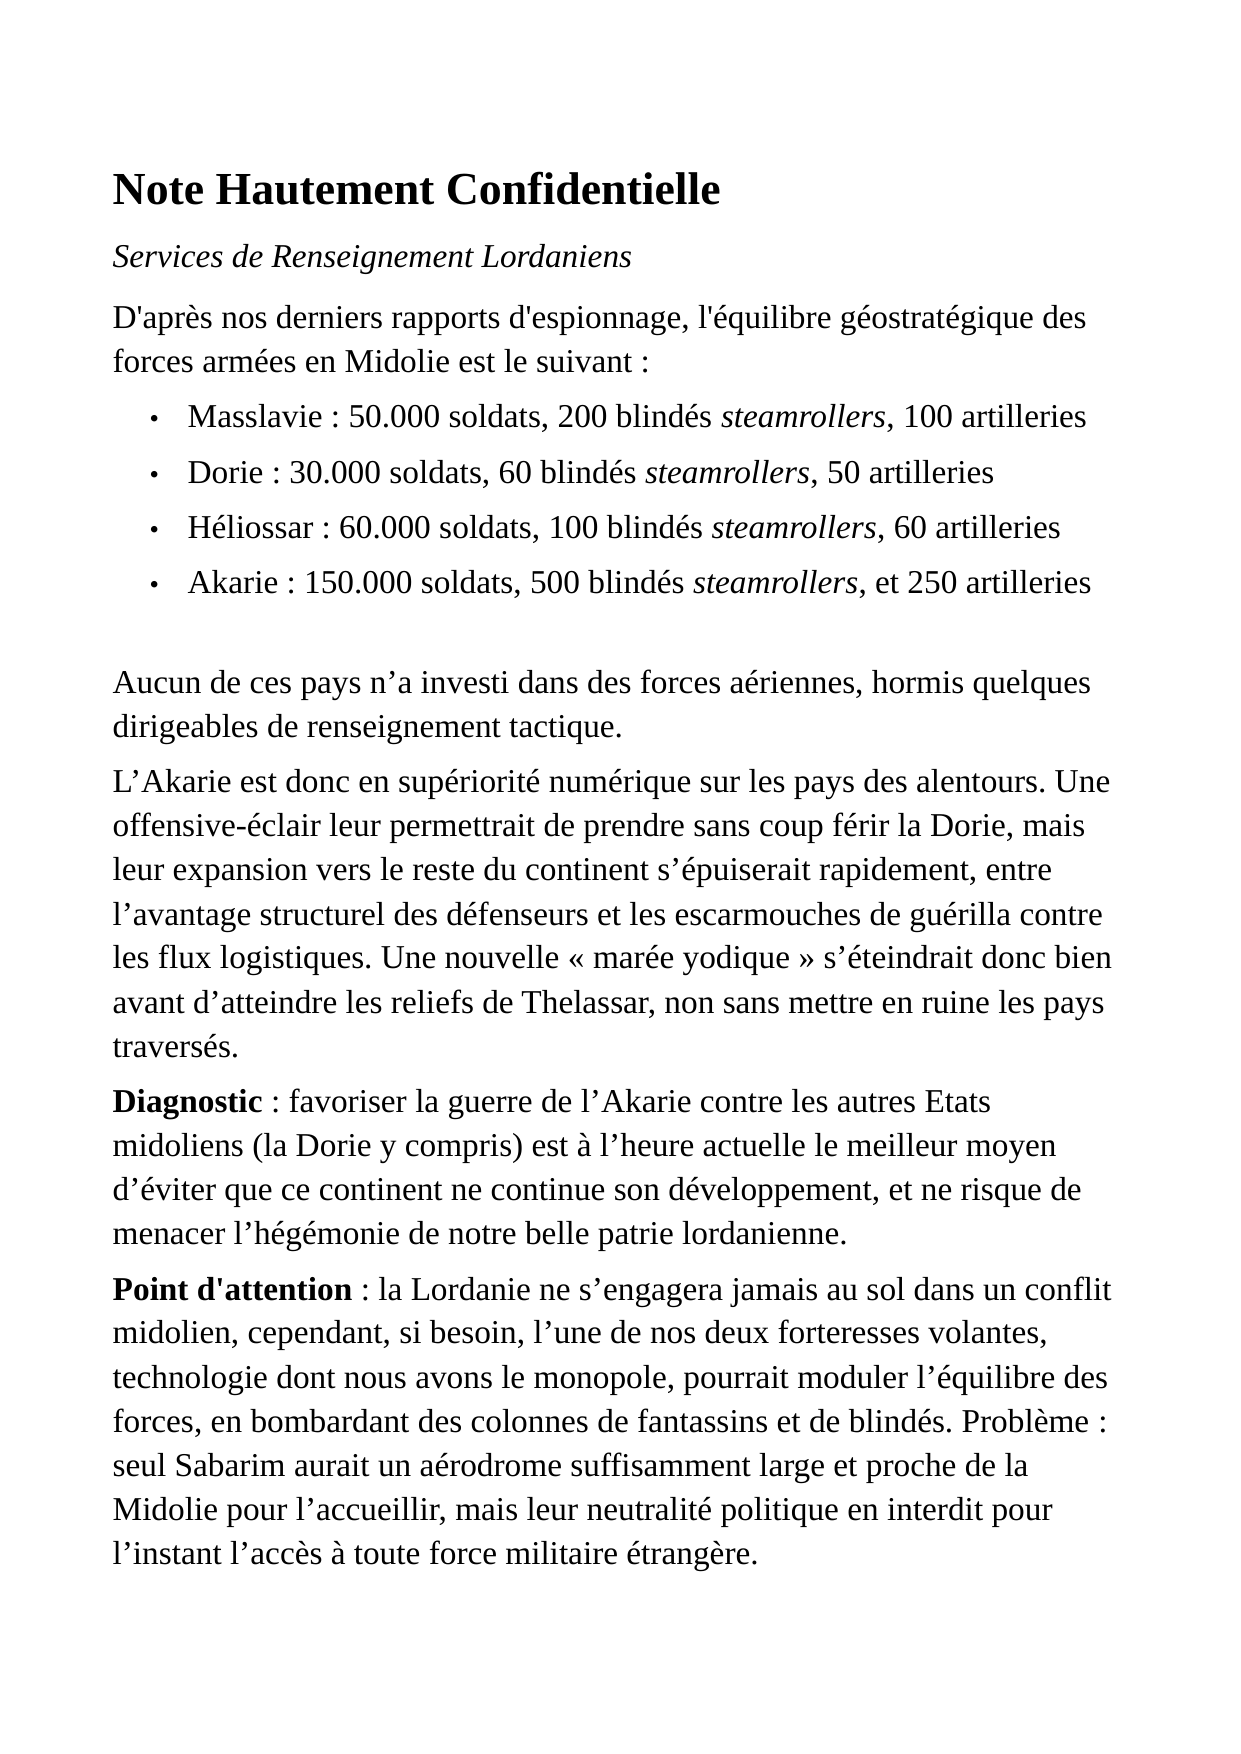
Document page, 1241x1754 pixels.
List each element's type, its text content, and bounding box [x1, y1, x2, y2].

list Dorie : 30.000 soldats, 60 blindés steamrollers, 50 artilleries [150, 452, 1128, 490]
text Services de Renseignement Lordaniens [112, 236, 1128, 275]
text Note Hautement Confidentielle [112, 161, 1128, 214]
list Akarie : 150.000 soldats, 500 blindés steamrollers, et 250 artilleries [150, 563, 1128, 601]
text Aucun de ces pays n’a investi dans des forces aériennes, hormis quelques dirigeables de renseignement tactique. [112, 662, 1128, 744]
list Masslavie : 50.000 soldats, 200 blindés steamrollers, 100 artilleries [150, 397, 1128, 435]
text L’Akarie est donc en supériorité numérique sur les pays des alentours. Une offensive-éclair leur permettrait de prendre sans coup férir la Dorie, mais leur expansion vers le reste du continent s’épuiserait rapidement, entre l’avantage structurel des défenseurs et les escarmouches de guérilla contre les flux logistiques. Une nouvelle « marée yodique » s’éteindrait donc bien avant d’atteindre les reliefs de Thelassar, non sans mettre en ruine les pays traversés. [112, 762, 1128, 1064]
text D'après nos derniers rapports d'espionnage, l'équilibre géostratégique des forces armées en Midolie est le suivant : [112, 297, 1128, 380]
text Point d'attention : la Lordanie ne s’engagera jamais au sol dans un conflit midolien, cependant, si besoin, l’une de nos deux forteresses volantes, technologie dont nous avons le monopole, pourrait moduler l’équilibre des forces, en bombardant des colonnes de fantassins et de blindés. Problème : seul Sabarim aurait un aérodrome suffisamment large et proche de la Midolie pour l’accueillir, mais leur neutralité politique en interdit pour l’instant l’accès à toute force militaire étrangère. [112, 1269, 1128, 1571]
text Diagnostic : favoriser la guerre de l’Akarie contre les autres Etats midoliens (la Dorie y compris) est à l’heure actuelle le meilleur moyen d’éviter que ce continent ne continue son développement, et ne risque de menacer l’hégémonie de notre belle patrie lordanienne. [112, 1081, 1128, 1252]
list Héliossar : 60.000 soldats, 100 blindés steamrollers, 60 artilleries [150, 507, 1128, 546]
